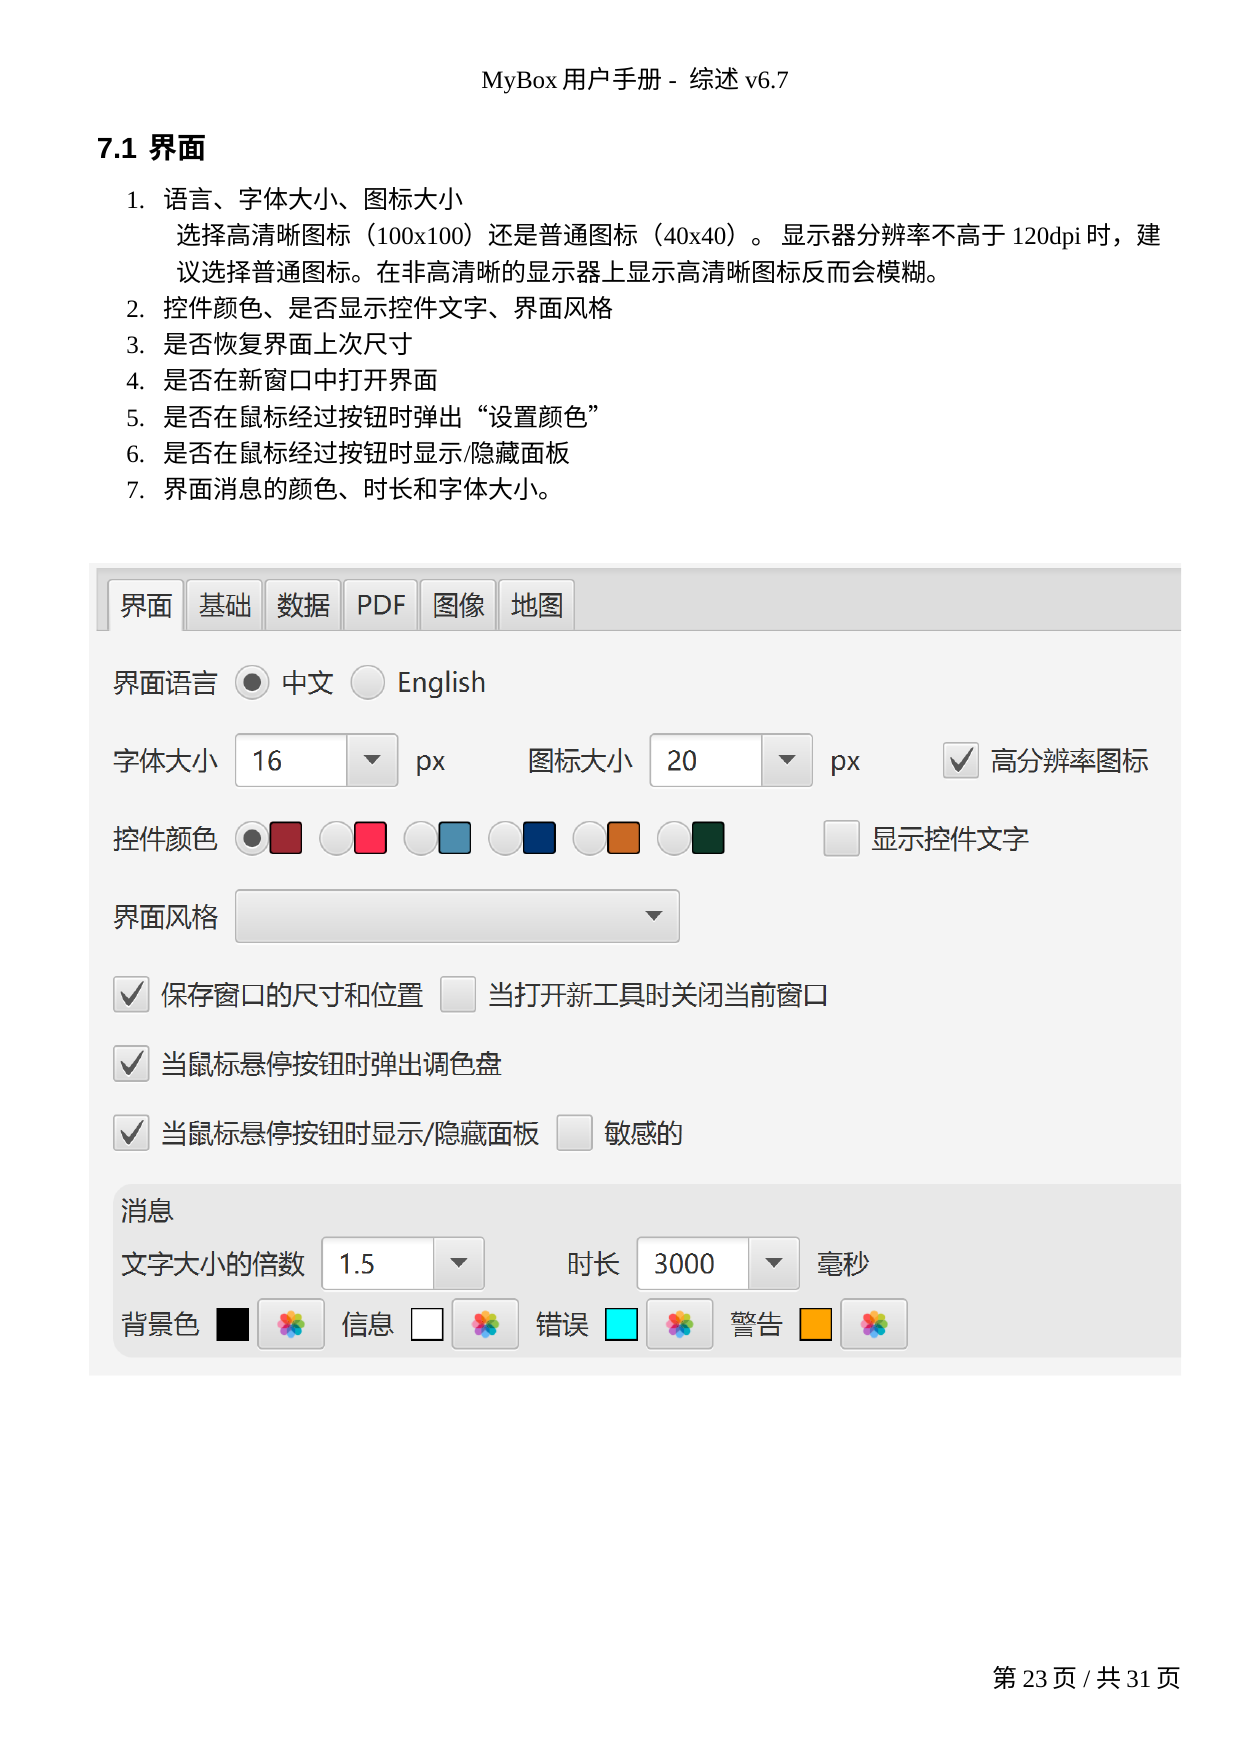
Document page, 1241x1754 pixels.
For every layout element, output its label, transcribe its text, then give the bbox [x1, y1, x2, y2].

text 选择高清晰图标（100x100）还是普通图标（40x40）。 显示器分辨率不高于120dpi时，建议选择普通图标。在非高清晰的显示器上显示高清晰图标反而会模糊。 [176, 216, 1181, 288]
list 控件颜色、是否显示控件文字、界面风格 [126, 288, 1181, 324]
list 是否在鼠标经过按钮时显示/隐藏面板 [126, 433, 1181, 469]
list 界面消息的颜色、时长和字体大小。 [126, 469, 1181, 506]
list 是否在鼠标经过按钮时弹出“设置颜色” [126, 397, 1181, 433]
subtitle 界面 [88, 125, 1181, 167]
picture [88, 563, 1182, 1376]
list 是否在新窗口中打开界面 [126, 361, 1181, 397]
list 是否恢复界面上次尺寸 [126, 324, 1181, 361]
list 语言、字体大小、图标大小 [126, 179, 1181, 216]
